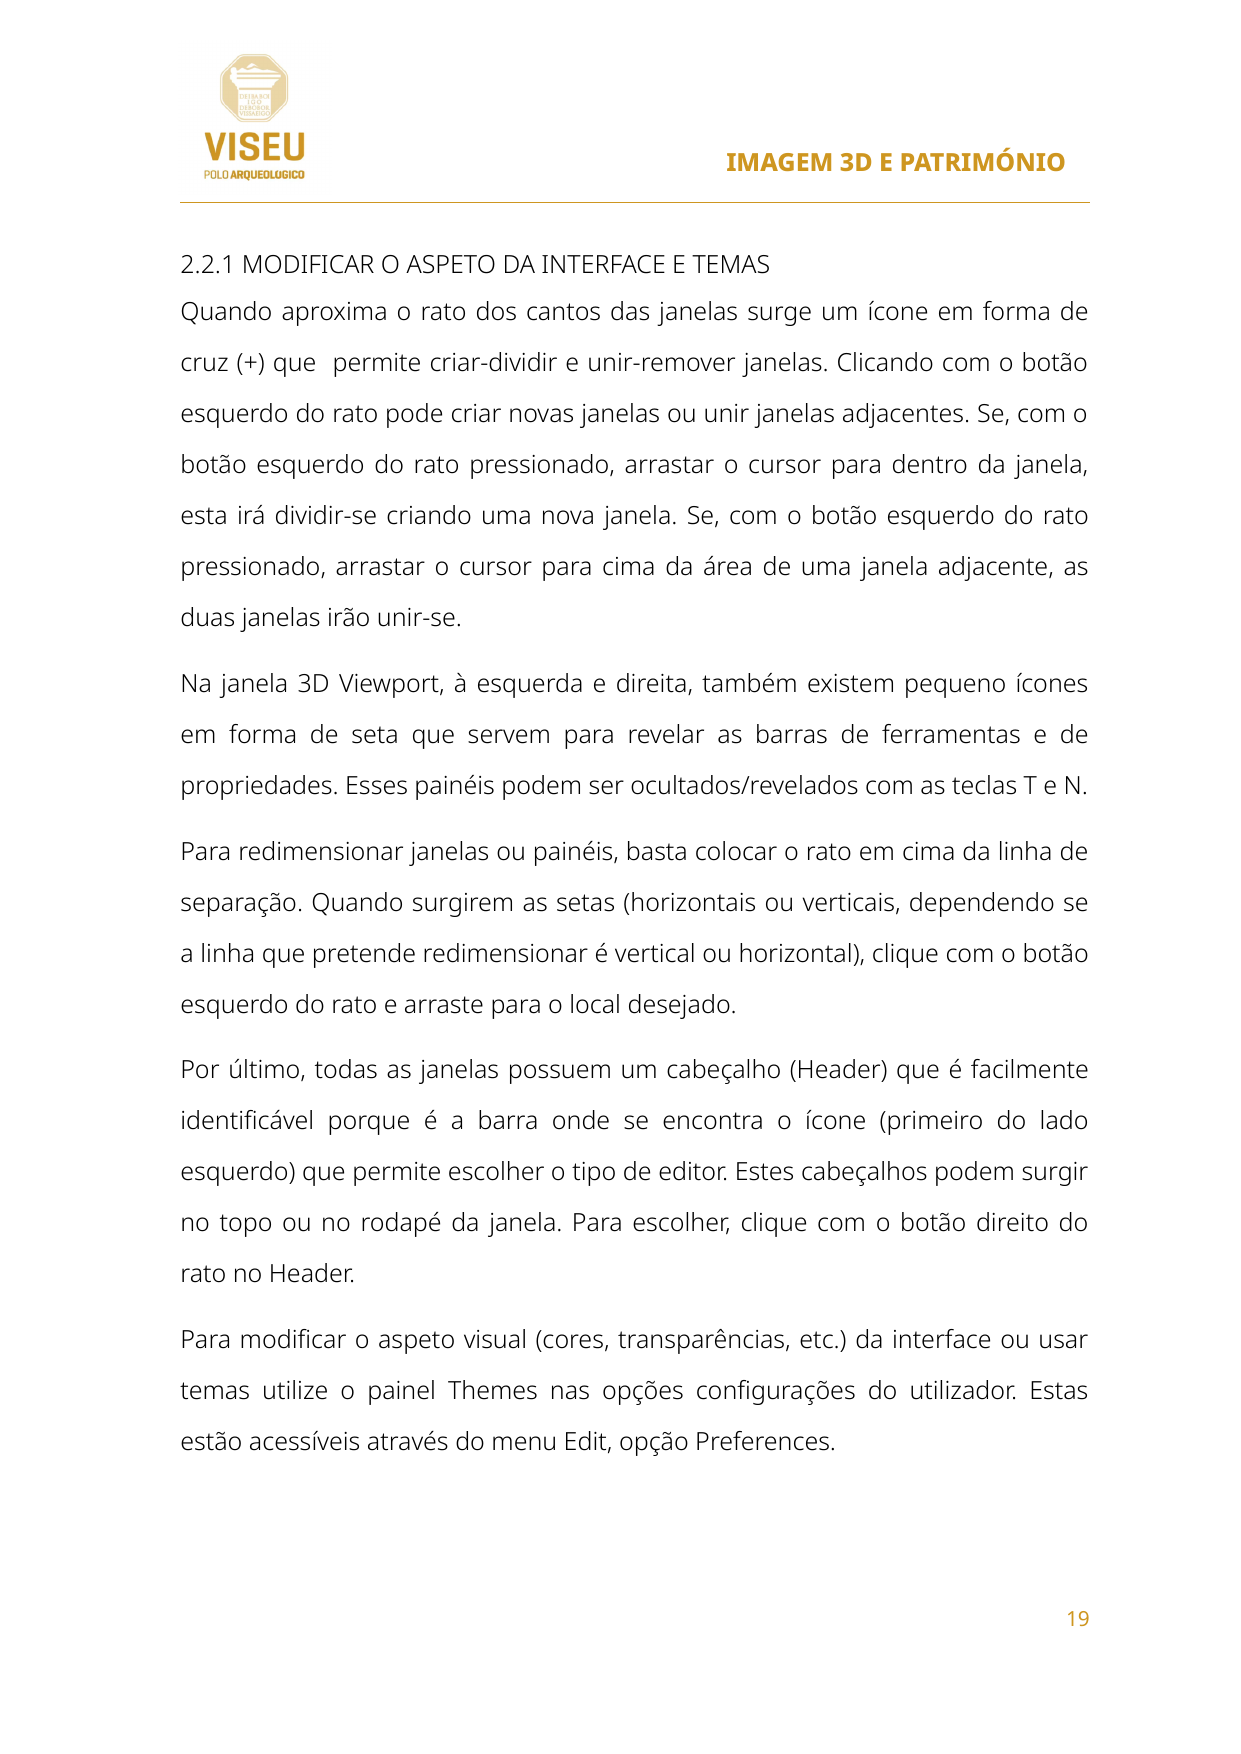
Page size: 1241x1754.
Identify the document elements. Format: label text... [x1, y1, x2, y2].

text Por último, todas as janelas possuem um cabeçalho (Header) que é facilmente identificável porque é a barra onde se encontra o ícone (primeiro do lado esquerdo) que permite escolher o tipo de editor. Estes cabeçalhos podem surgir no topo ou no rodapé da janela. Para escolher, clique com o botão direito do rato no Header. [180, 1052, 1090, 1290]
text Para modificar o aspeto visual (cores, transparências, etc.) da interface ou usar temas utilize o painel Themes nas opções configurações do utilizador. Estas estão acessíveis através do menu Edit, opção Preferences. [180, 1322, 1090, 1458]
subtitle 2.2.1 Modificar o aspeto da interface e Temas [180, 247, 1090, 281]
text Para redimensionar janelas ou painéis, basta colocar o rato em cima da linha de separação. Quando surgirem as setas (horizontais ou verticais, dependendo se a linha que pretende redimensionar é vertical ou horizontal), clique com o botão esquerdo do rato e arraste para o local desejado. [180, 833, 1090, 1020]
text Quando aproxima o rato dos cantos das janelas surge um ícone em forma de cruz (+) que permite criar-dividir e unir-remover janelas. Clicando com o botão esquerdo do rato pode criar novas janelas ou unir janelas adjacentes. Se, com o botão esquerdo do rato pressionado, arrastar o cursor para dentro da janela, esta irá dividir-se criando uma nova janela. Se, com o botão esquerdo do rato pressionado, arrastar o cursor para cima da área de uma janela adjacente, as duas janelas irão unir-se. [180, 293, 1090, 634]
text Na janela 3D Viewport, à esquerda e direita, também existem pequeno ícones em forma de seta que servem para revelar as barras de ferramentas e de propriedades. Esses painéis podem ser ocultados/revelados com as teclas T e N. [180, 665, 1090, 802]
